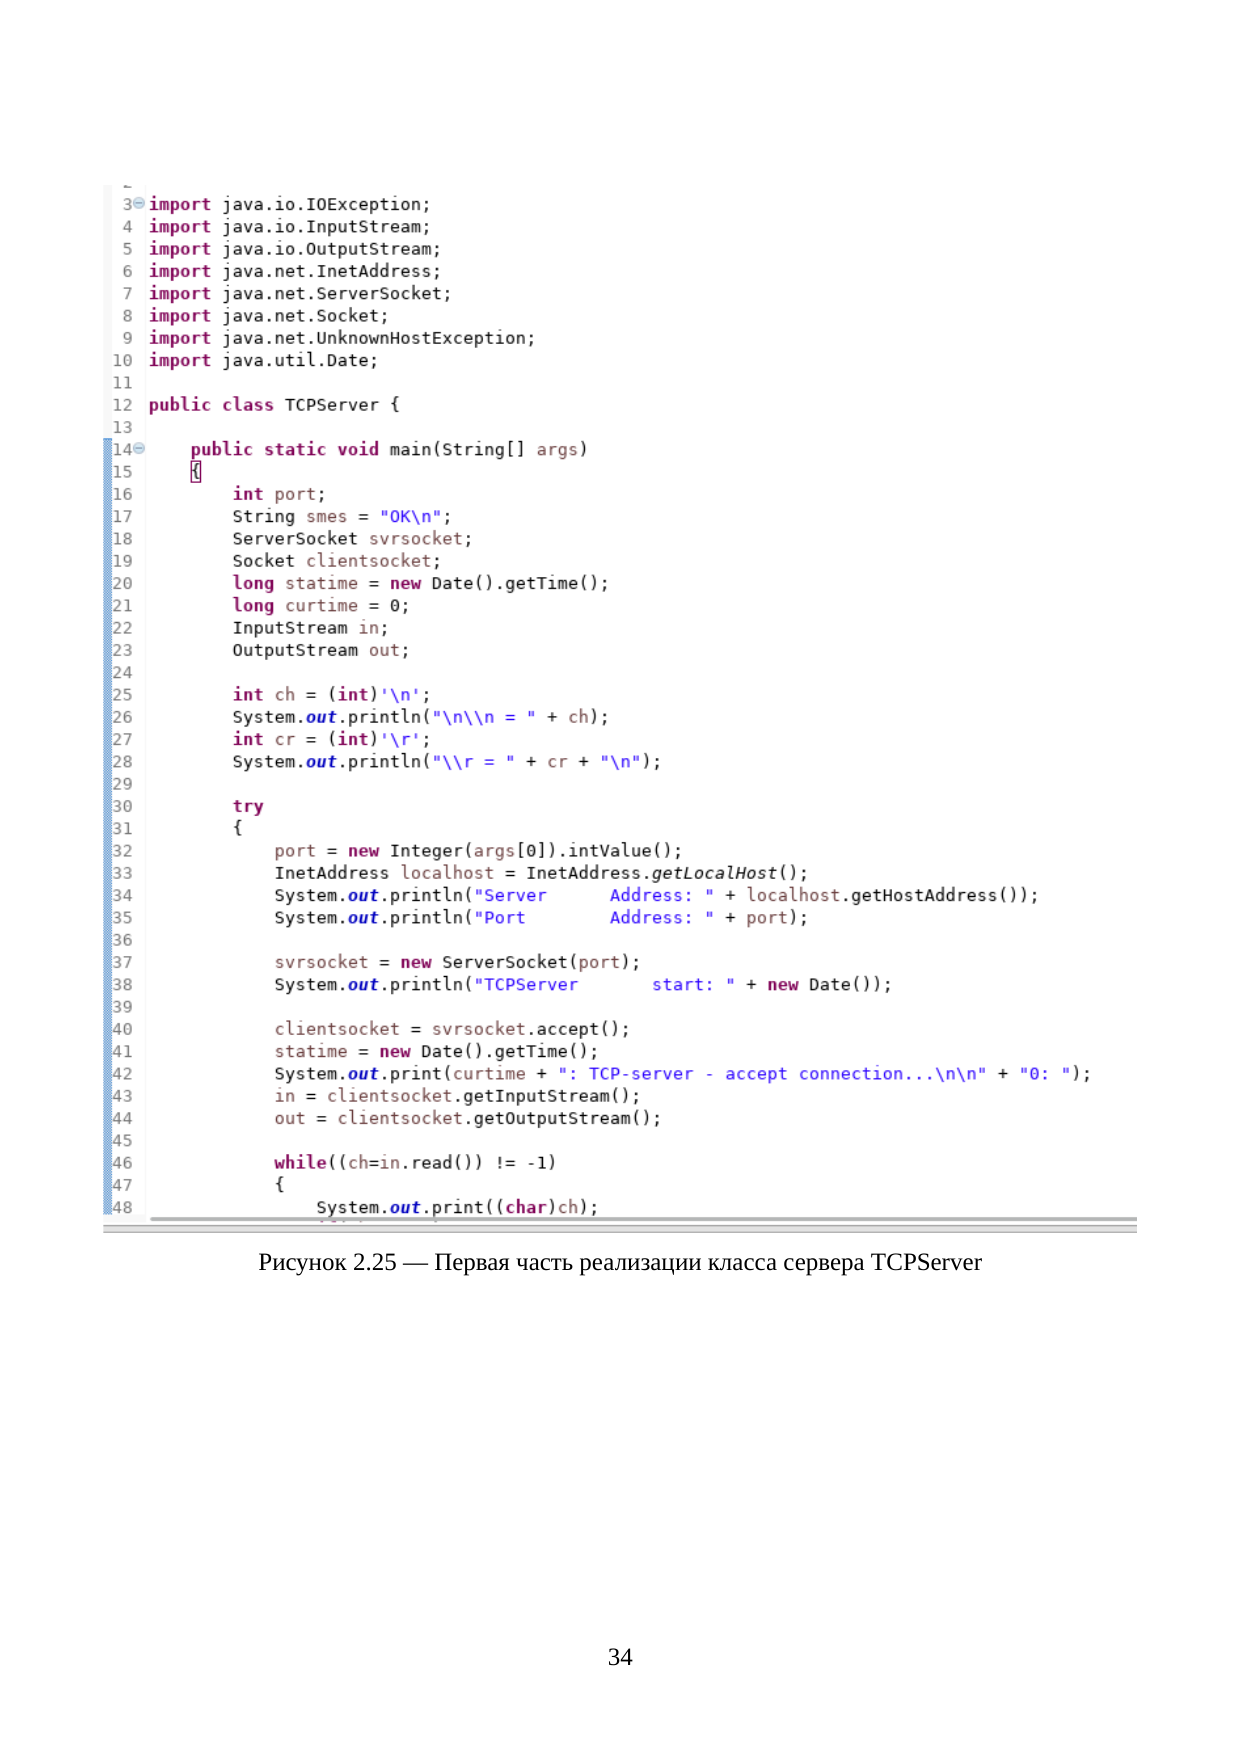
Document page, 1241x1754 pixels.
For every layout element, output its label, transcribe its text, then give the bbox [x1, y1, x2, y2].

text Рисунок 2.25 — Первая часть реализации класса сервера TCPServer [118, 1233, 1122, 1276]
picture [103, 185, 1137, 1233]
